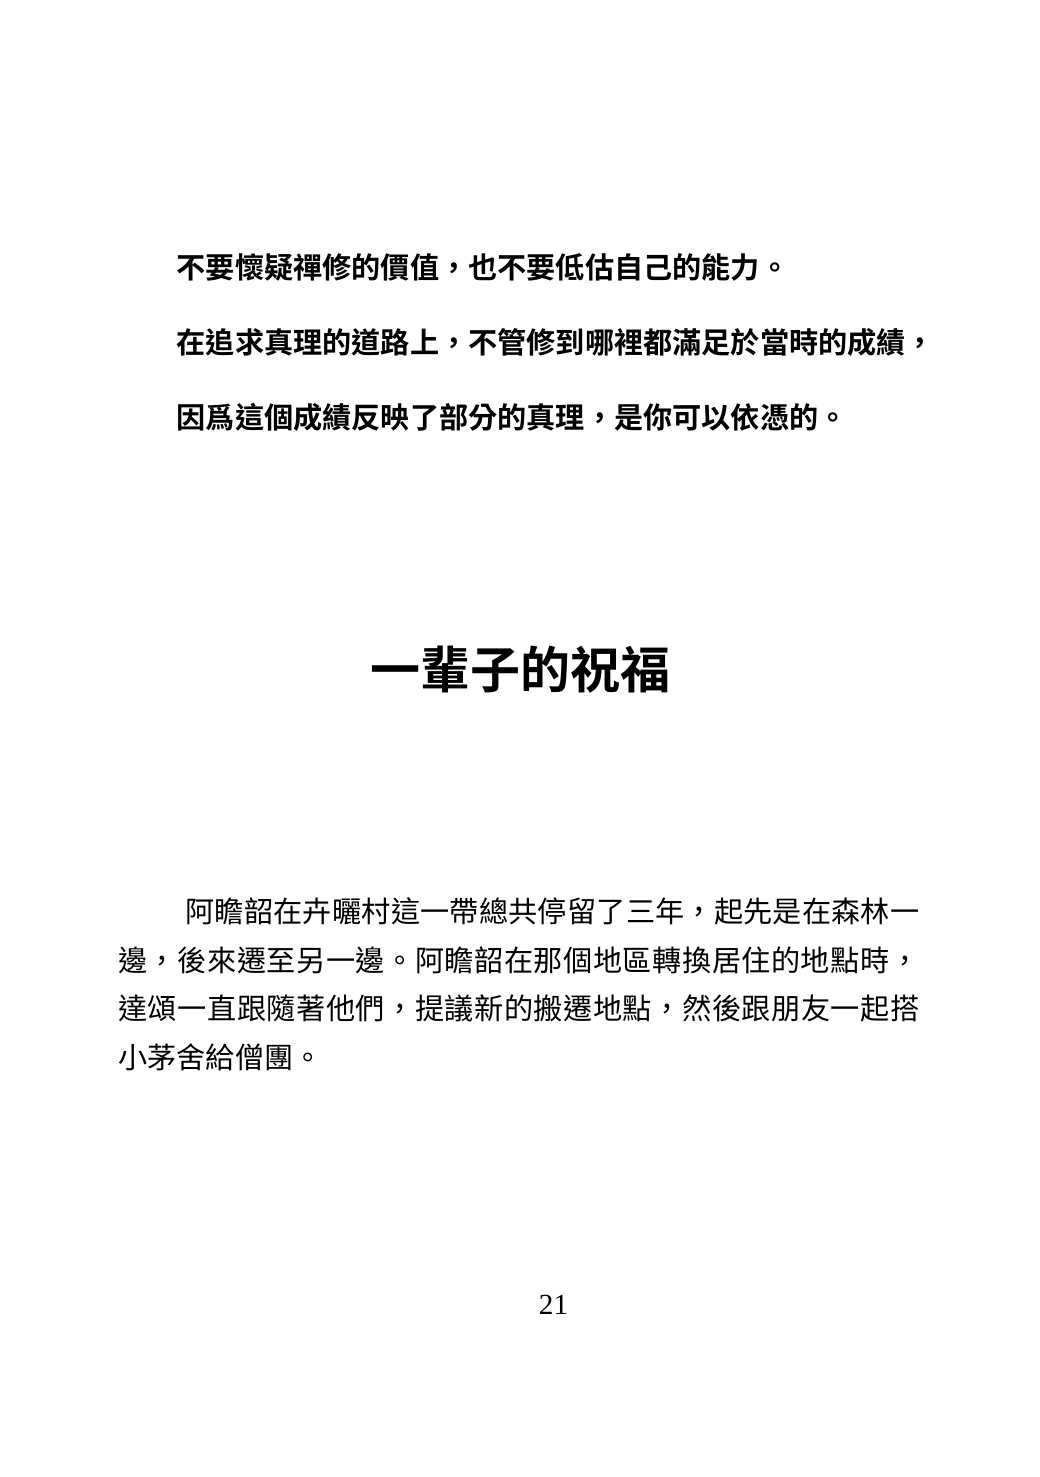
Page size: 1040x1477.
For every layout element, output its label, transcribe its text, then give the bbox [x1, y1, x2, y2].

text 因爲這個成績反映了部分的真理，是你可以依憑的。 [118, 394, 921, 437]
text 阿瞻韶在卉曬村這一帶總共停留了三年，起先是在森林一邊，後來遷至另一邊。阿瞻韶在那個地區轉換居住的地點時，達頌一直跟隨著他們，提議新的搬遷地點，然後跟朋友一起搭小茅舍給僧團。 [118, 889, 921, 1077]
text 在追求真理的道路上，不管修到哪裡都滿足於當時的成績， [118, 320, 921, 362]
subtitle 一輩子的祝福 [118, 630, 921, 702]
text 不要懷疑禪修的價值，也不要低估自己的能力。 [118, 245, 921, 287]
